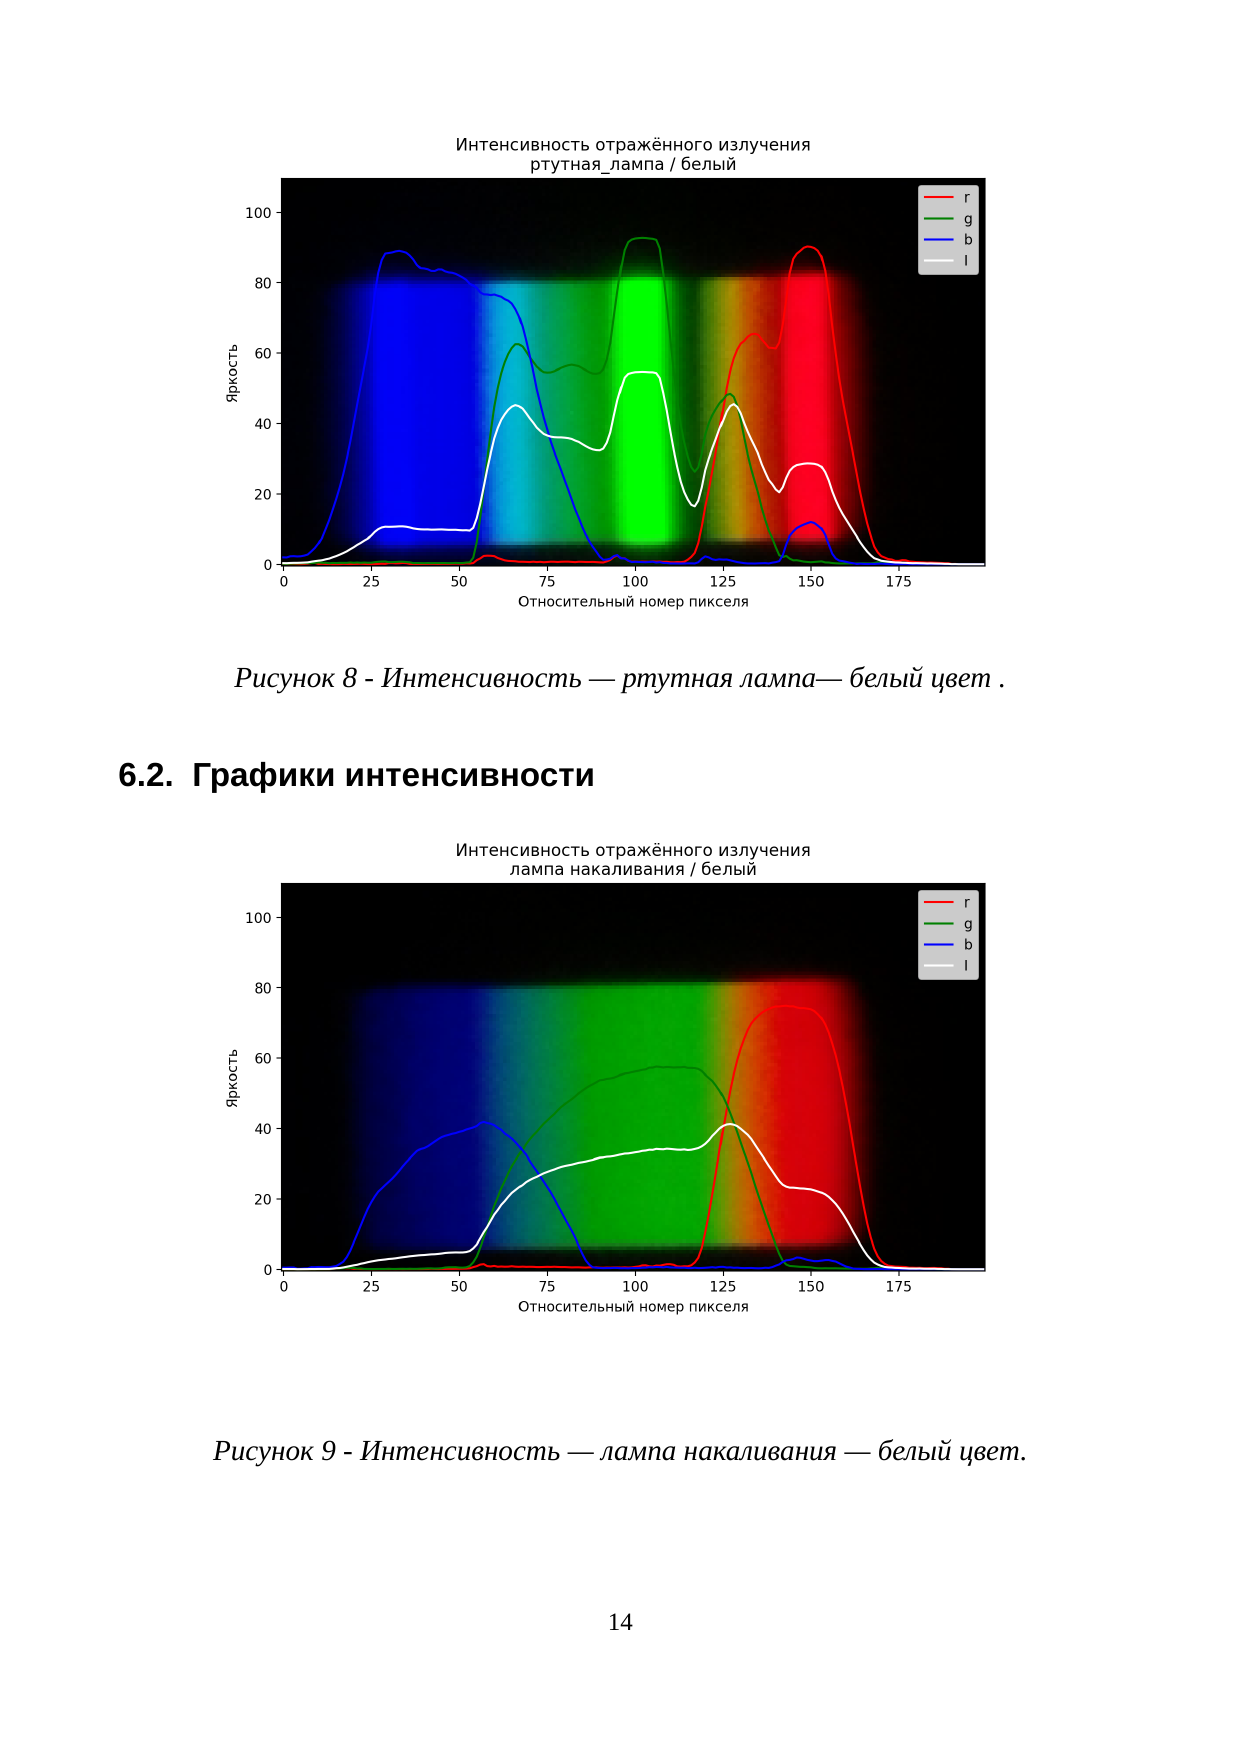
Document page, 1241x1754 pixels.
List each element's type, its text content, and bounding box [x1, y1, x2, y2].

text Рисунок 8 - Интенсивность — ртутная лампа— белый цвет . [118, 661, 1122, 694]
picture [118, 823, 1123, 1326]
text Рисунок 9 - Интенсивность — лампа накаливания — белый цвет. [118, 1433, 1122, 1467]
subtitle Графики интенсивности [118, 755, 1122, 794]
picture [118, 118, 1123, 621]
